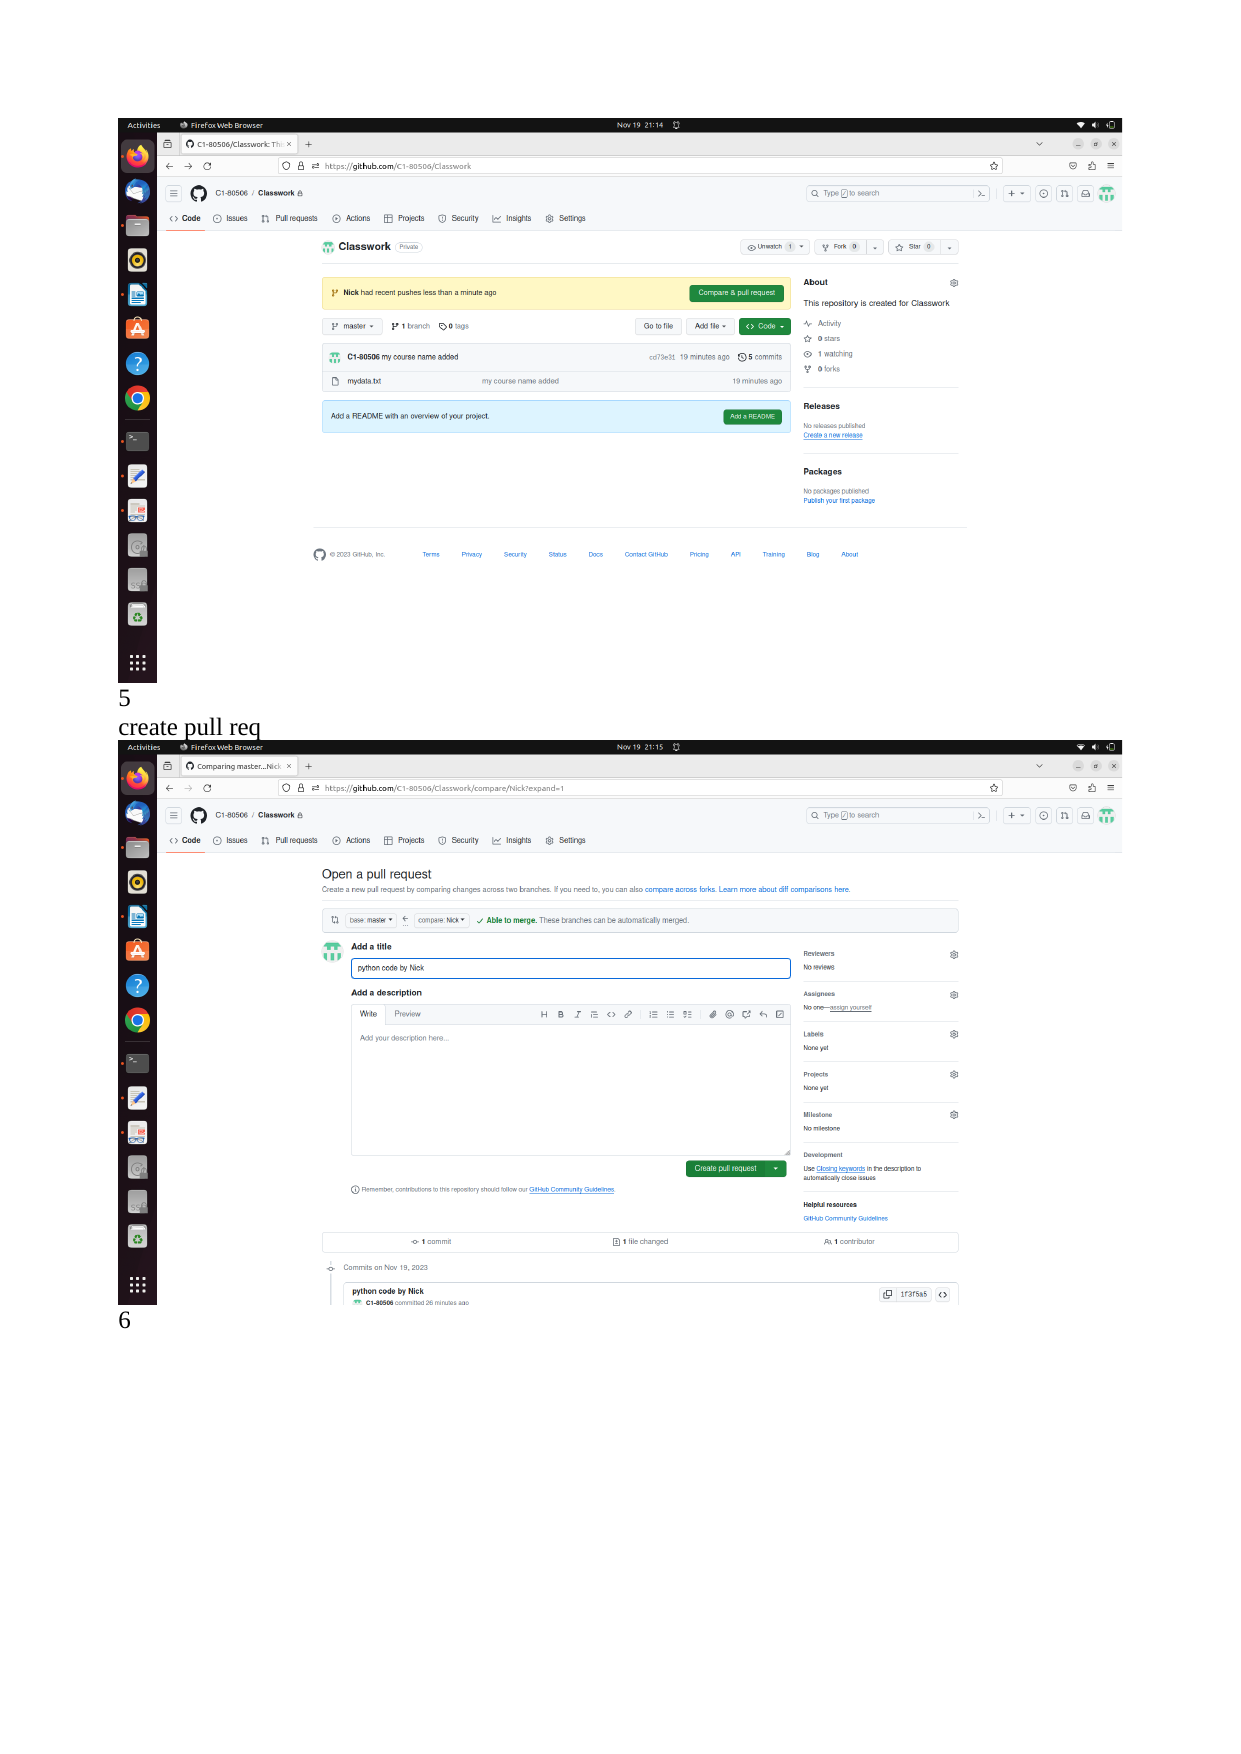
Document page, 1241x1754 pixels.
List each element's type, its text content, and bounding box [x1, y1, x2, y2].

picture [118, 740, 1123, 1305]
text 5 [118, 683, 1122, 712]
picture [118, 118, 1123, 683]
text 6 [118, 1305, 1122, 1334]
text create pull req [118, 712, 1122, 740]
